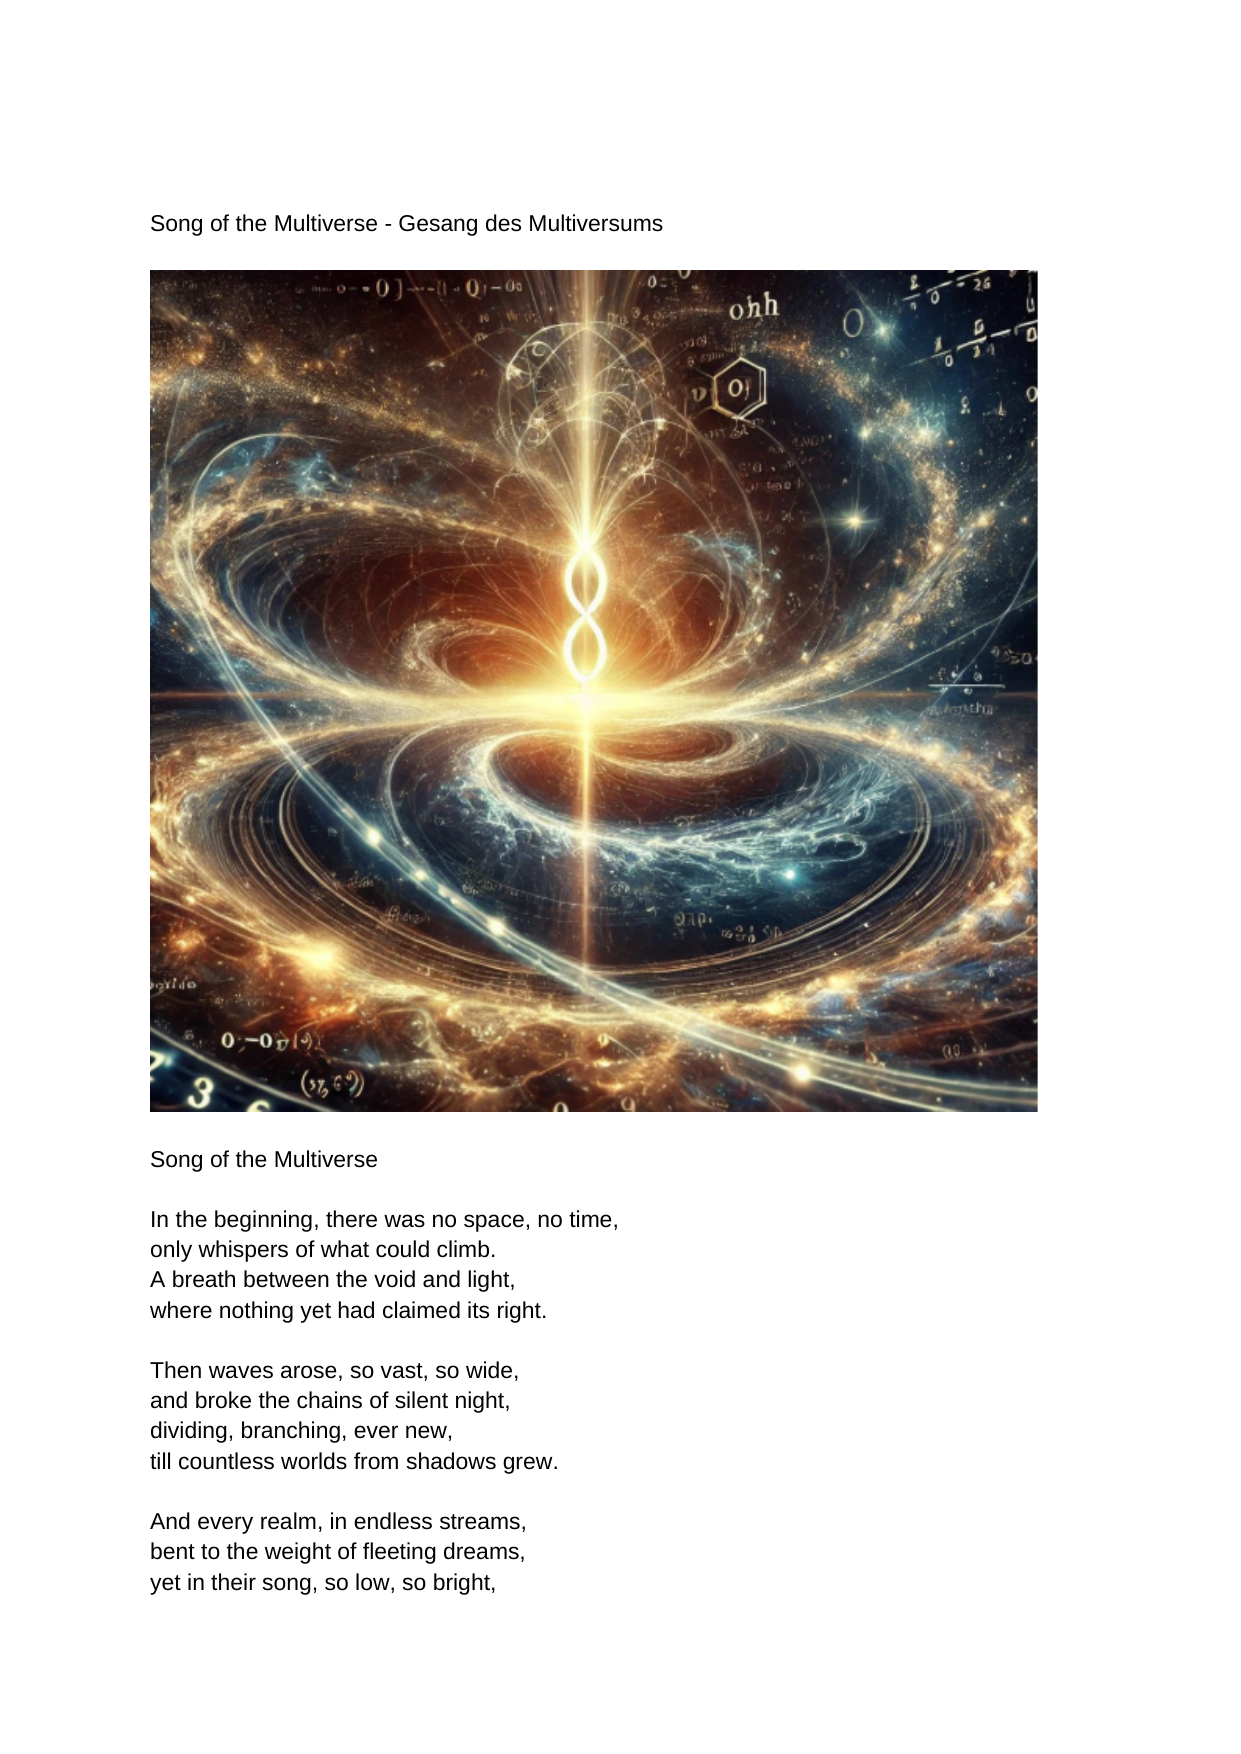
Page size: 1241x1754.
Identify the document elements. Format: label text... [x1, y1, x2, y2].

text yet in their song, so low, so bright, [150, 1568, 1090, 1595]
text Song of the Multiverse [150, 1146, 1090, 1172]
text In the beginning, there was no space, no time, [150, 1206, 1090, 1232]
text A breath between the void and light, [150, 1266, 1090, 1293]
text only whispers of what could climb. [150, 1236, 1090, 1262]
text Then waves arose, so vast, so wide, [150, 1357, 1090, 1383]
picture [150, 270, 1038, 1112]
text And every realm, in endless streams, [150, 1508, 1090, 1534]
text till countless worlds from shadows grew. [150, 1448, 1090, 1474]
text dividing, branching, ever new, [150, 1417, 1090, 1444]
text where nothing yet had claimed its right. [150, 1297, 1090, 1323]
text Song of the Multiverse - Gesang des Multiversums [150, 210, 1090, 237]
text and broke the chains of silent night, [150, 1387, 1090, 1413]
text bent to the weight of fleeting dreams, [150, 1538, 1090, 1564]
